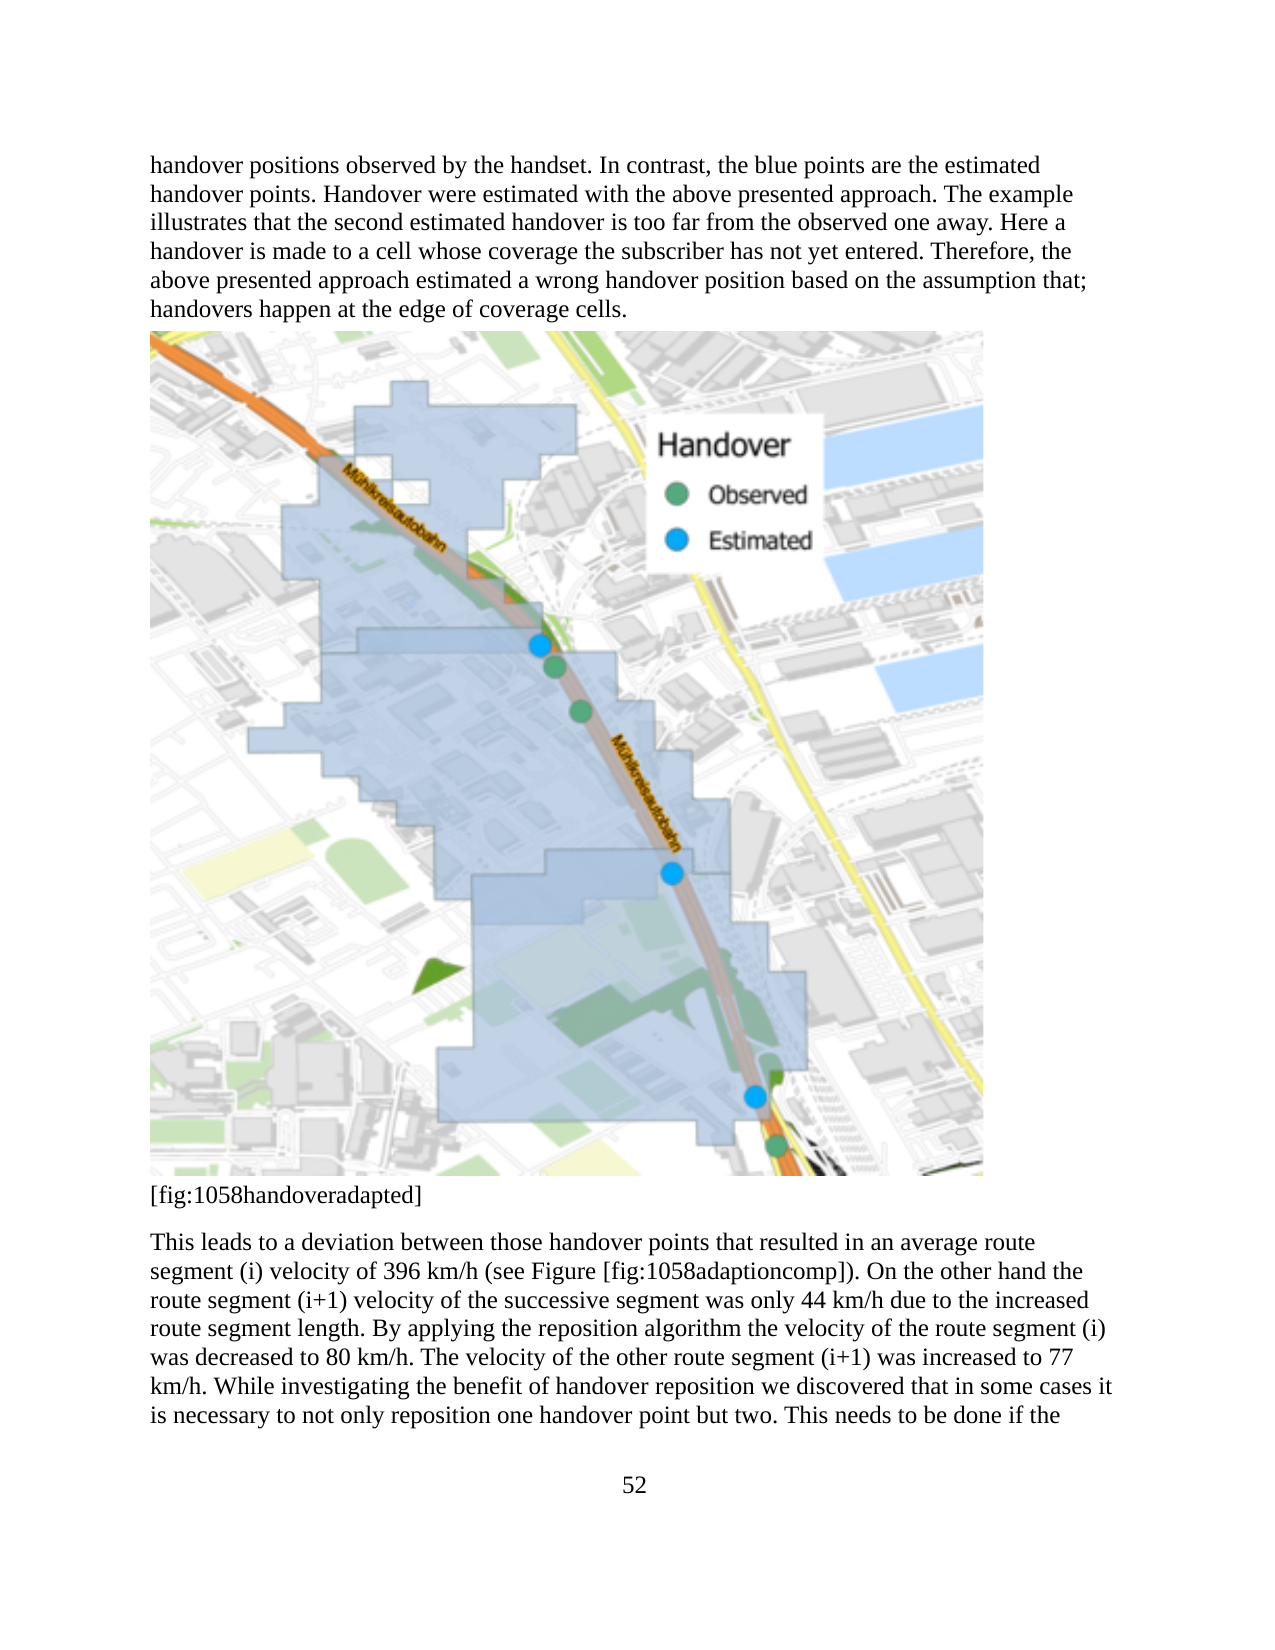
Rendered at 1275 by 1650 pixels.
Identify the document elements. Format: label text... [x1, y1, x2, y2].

text This leads to a deviation between those handover points that resulted in an average route segment (i) velocity of 396 km/h (see Figure [fig:1058adaptioncomp]). On the other hand the route segment (i+1) velocity of the successive segment was only 44 km/h due to the increased route segment length. By applying the reposition algorithm the velocity of the route segment (i) was decreased to 80 km/h. The velocity of the other route segment (i+1) was increased to 77 km/h. While investigating the benefit of handover reposition we discovered that in some cases it is necessary to not only reposition one handover point but two. This needs to be done if the [150, 1227, 1125, 1428]
text [fig:1058handoveradapted] [150, 331, 1125, 1209]
picture [150, 331, 984, 1176]
text The handover position approximation is a static process and does not take the current situation into account. Therefore, it cannot react to dynamic events. This events can be high network load or short-term obstacles that affect the path loss of the transmitter. Since it is not feasible to get an accurate approximation of the coverage area for each cell site, the handover position can be error-prone. This can lead to a deviation of the exact handover position and the estimated one. To minimize this effect the handover position needs to be repositioned in case the estimate velocity is too high. An example for such an adaption is to move the handover position on the route. A deviation between the exact handover position and the approximated can lead to a higher or a lower average velocity. If the average velocity of one route segment is relative high, then there must exist another route segment with a relative low average velocity. We defined a rule that if the average calculated velocity of a route segment is greater than of the allowed maximum velocity a reposition takes place. Repositioning is done by first calculating the distance a subscriber can move from one handover time-stamp to the next one , considering the allowed maximum velocity. The handover point is then repositioned so that the distance between and equals the allowed distance. By decreasing the distance between and the distance between and will increase. This leads to a velocity decrease for the route segment between and and a velocity increase for and . An example for a handover repositioning is shown in Figure [fig:1058handoveradapted]. The green points are the handover positions observed by the handset. In contrast, the blue points are the estimated handover points. Handover were estimated with the above presented approach. The example illustrates that the second estimated handover is too far from the observed one away. Here a handover is made to a cell whose coverage the subscriber has not yet entered. Therefore, the above presented approach estimated a wrong handover position based on the assumption that; handovers happen at the edge of coverage cells. [150, 150, 1125, 322]
